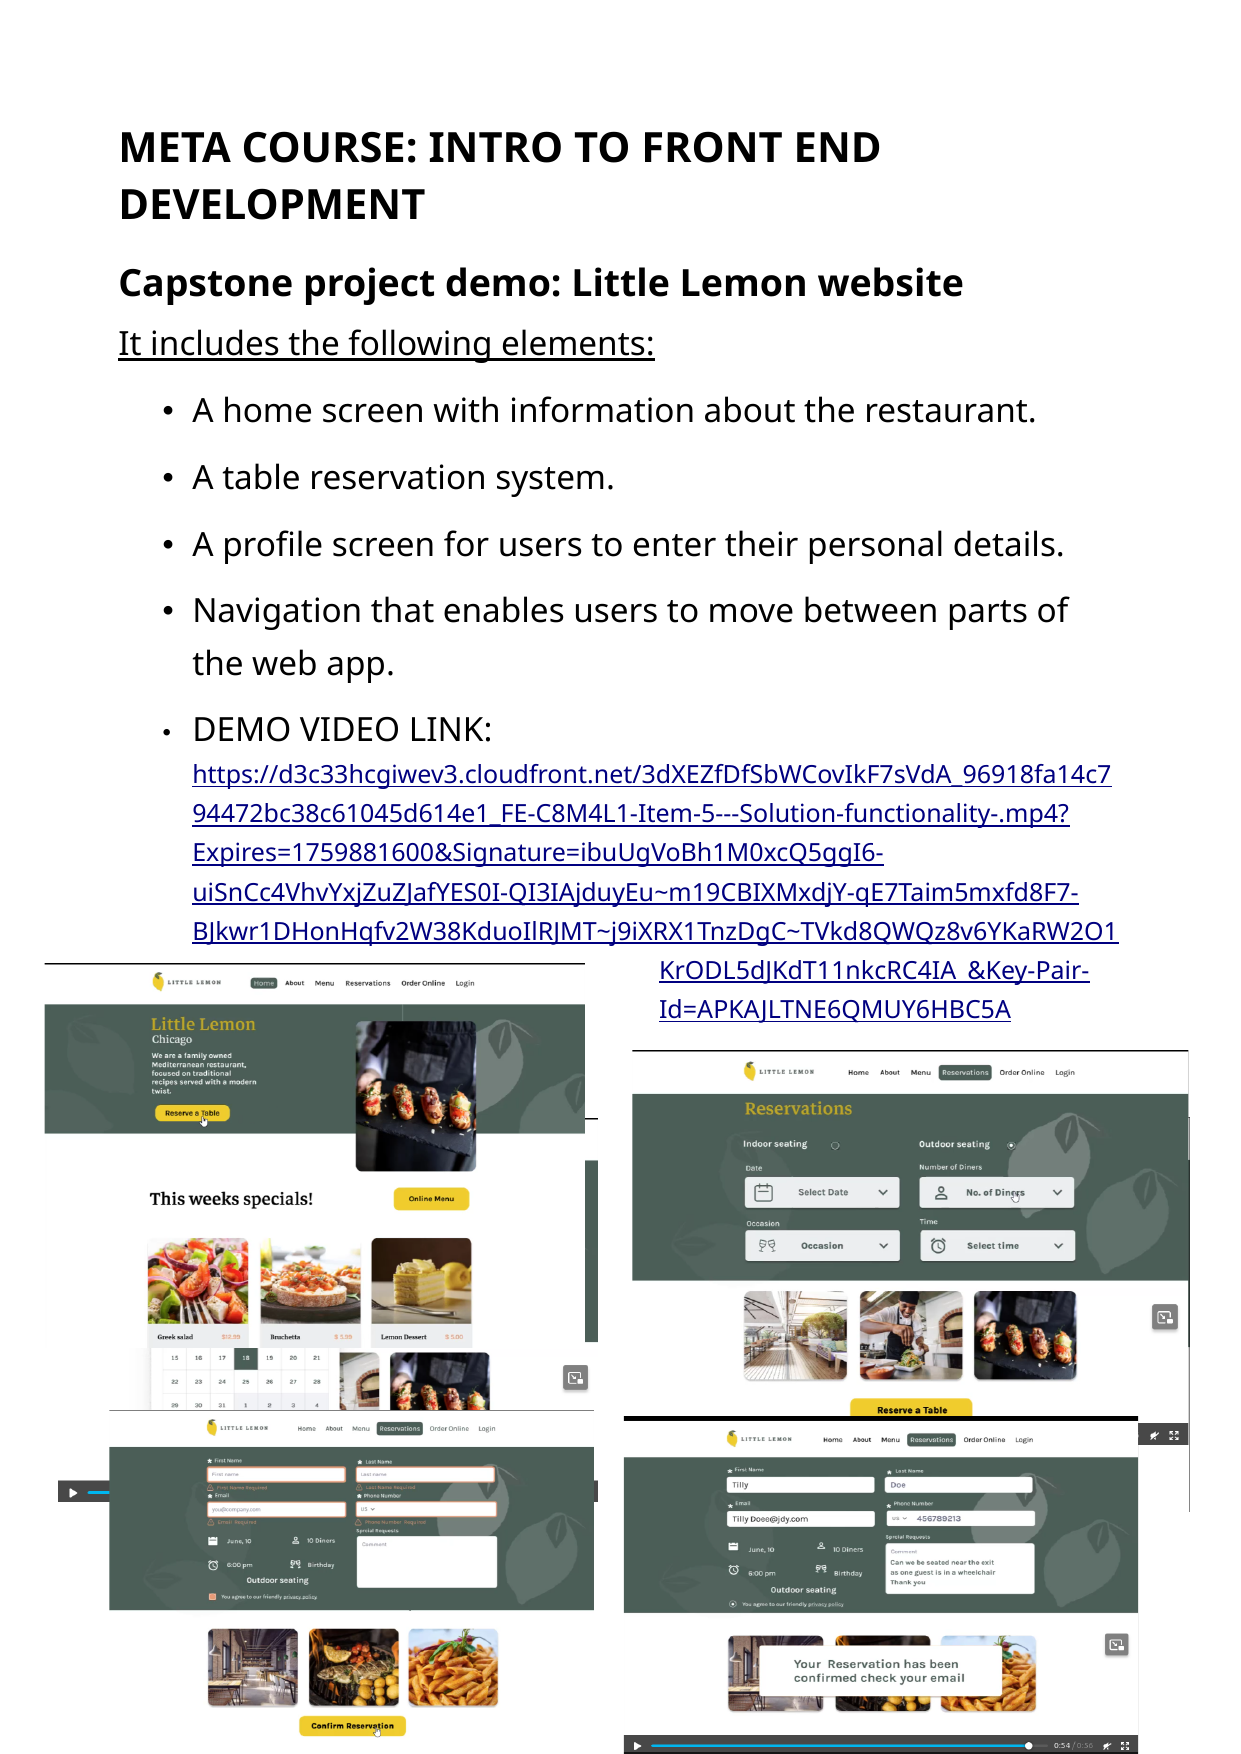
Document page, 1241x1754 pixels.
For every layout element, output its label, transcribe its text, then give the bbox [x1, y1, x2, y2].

list A home screen with information about the restaurant. [162, 387, 1122, 432]
list A table reservation system. [162, 454, 1122, 499]
list Navigation that enables users to move between parts of the web app. [162, 587, 1122, 685]
text It includes the following elements: [118, 320, 1122, 366]
subtitle Capstone project demo: Little Lemon website [118, 257, 1122, 308]
picture [623, 1050, 1190, 1754]
list DEMO VIDEO LINK: https://d3c33hcgiwev3.cloudfront.net/3dXEZfDfSbWCovIkF7sVdA_96918fa14c794472bc38c61045d614e1_FE-C8M4L1-Item-5---Solution-functionality-.mp4?Expires=1759881600&Signature=ibuUgVoBh1M0xcQ5ggI6-uiSnCc4VhvYxjZuZJafYES0I-QI3IAjduyEu~m19CBIXMxdjY-qE7Taim5mxfd8F7-BJkwr1DHonHqfv2W38KduoIlRJMT~j9iXRX1TnzDgC~TVkd8QWQz8v6YKaRW2O1KrODL5dJKdT11nkcRC4IA_&Key-Pair-Id=APKAJLTNE6QMUY6HBC5A [162, 706, 1122, 1026]
picture [44, 963, 598, 1754]
text META COURSE: INTRO TO FRONT END DEVELOPMENT [118, 118, 1122, 232]
list A profile screen for users to enter their personal details. [162, 521, 1122, 566]
